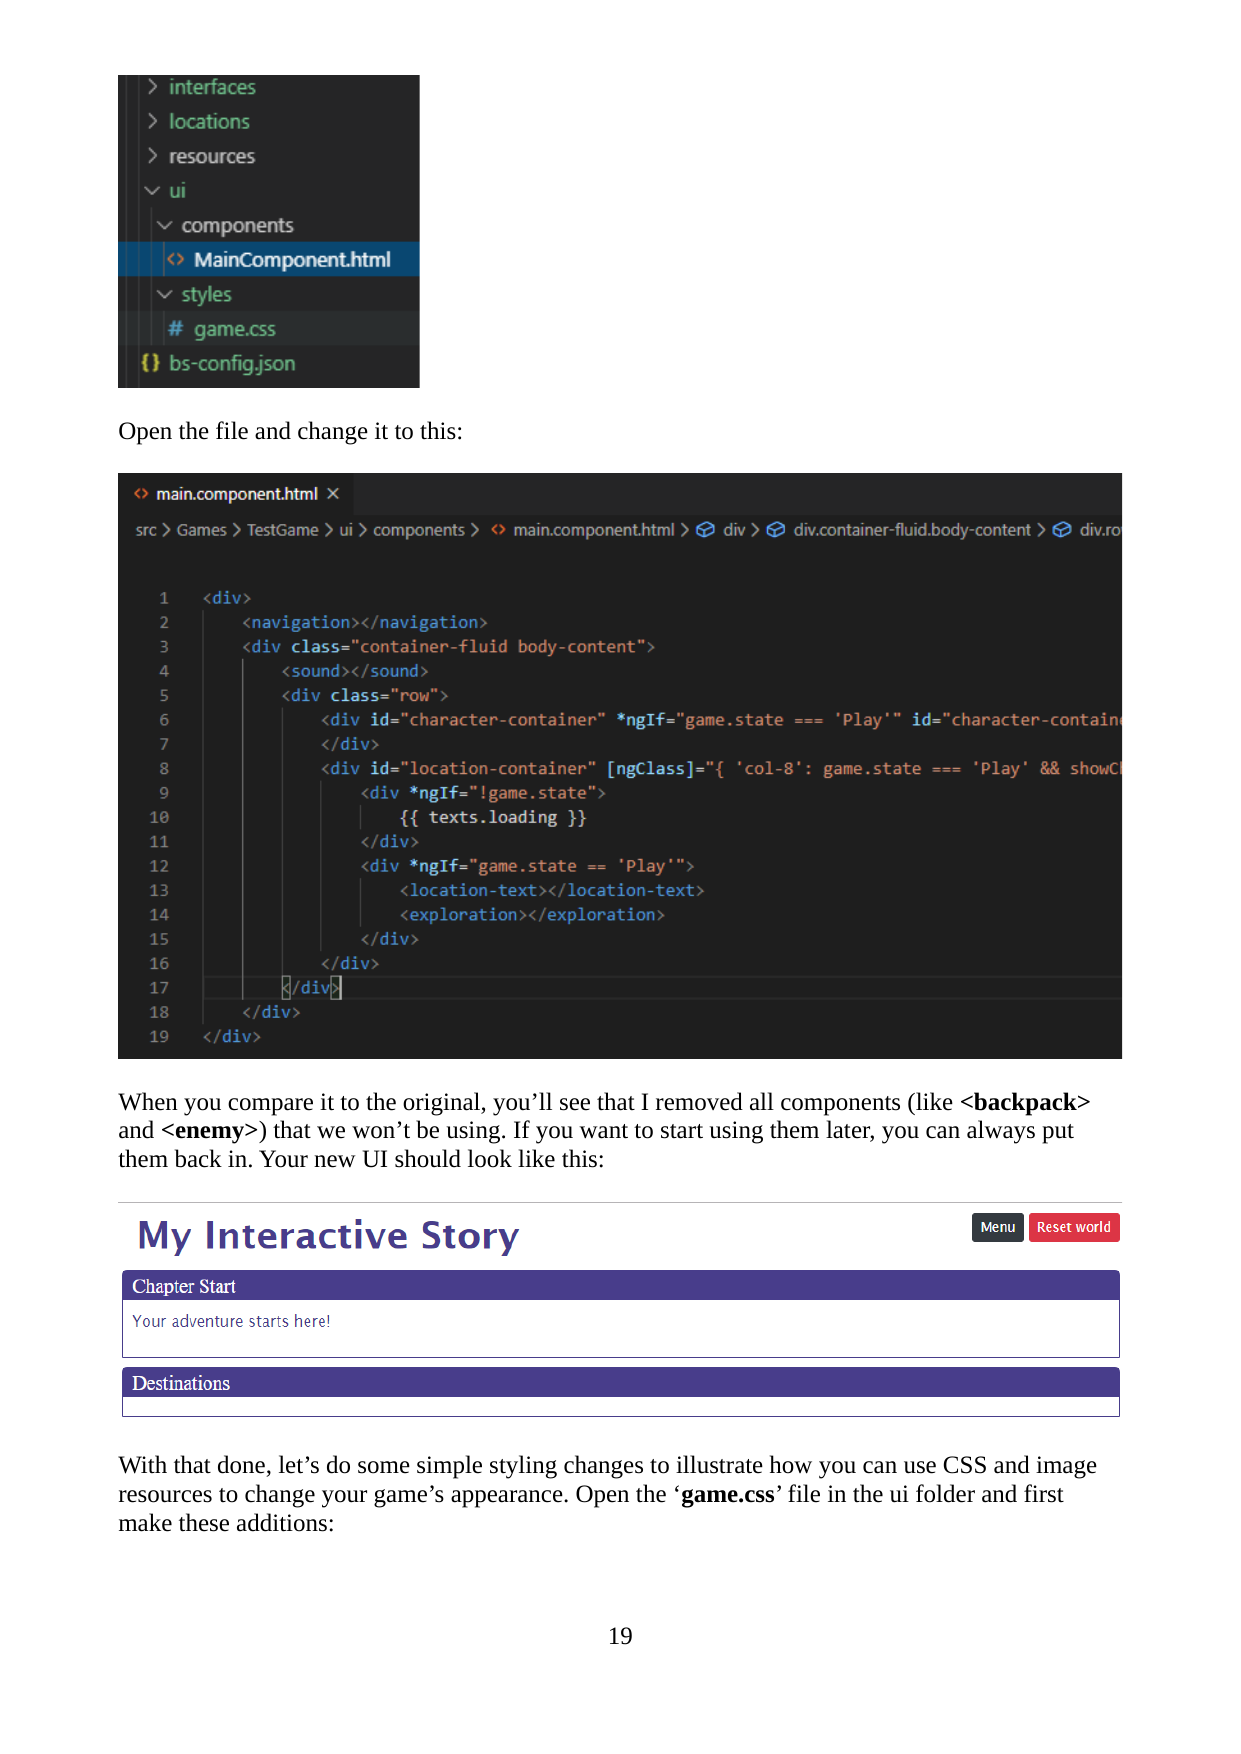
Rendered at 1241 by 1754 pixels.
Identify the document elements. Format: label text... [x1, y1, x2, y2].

text When you compare it to the original, you’ll see that I removed all components (like <backpack> and <enemy>) that we won’t be using. If you want to start using them later, you can always put them back in. Your new UI should look like this: [118, 1087, 1122, 1173]
text Open the file and change it to this: [118, 416, 1122, 445]
text With that done, let’s do some simple styling changes to illustrate how you can use CSS and image resources to change your game’s appearance. Open the ‘game.css’ file in the ui folder and first make these additions: [118, 1450, 1122, 1537]
